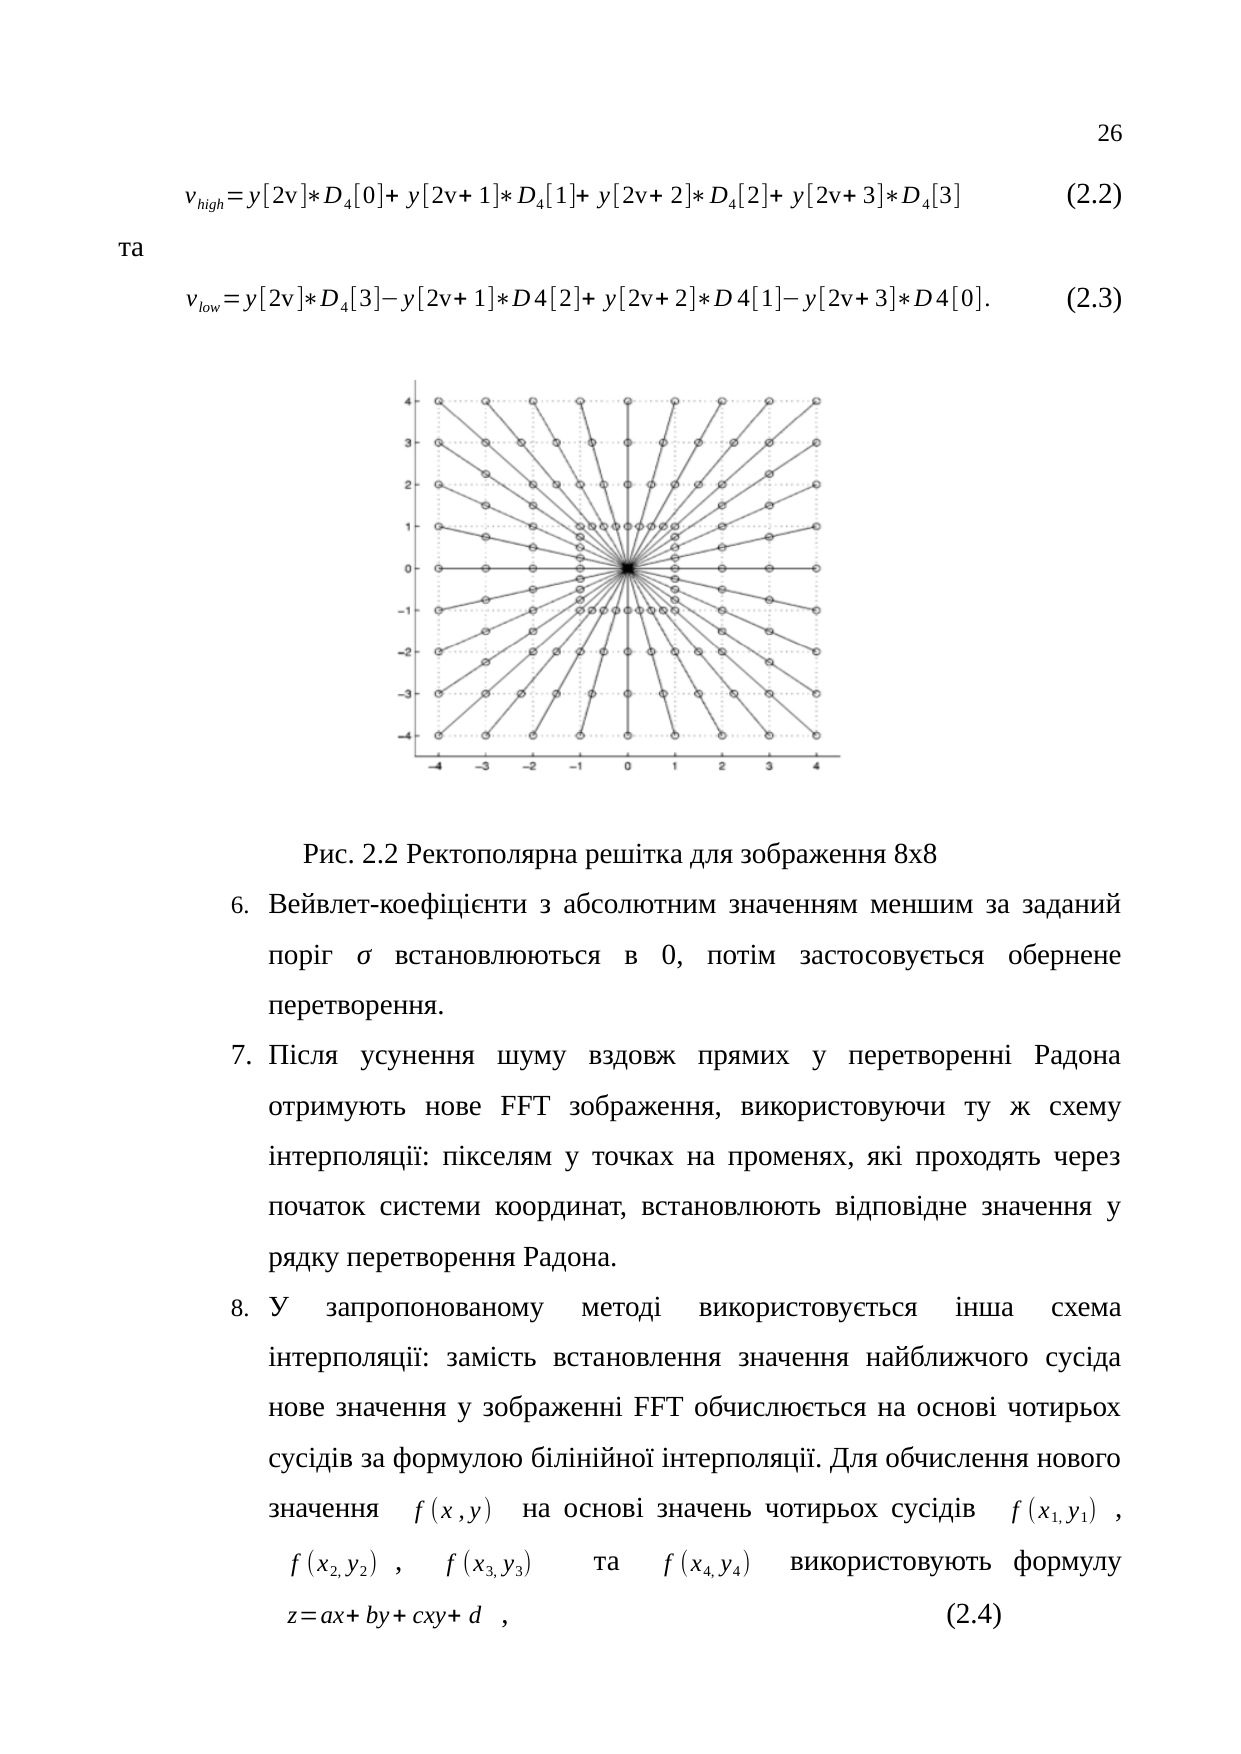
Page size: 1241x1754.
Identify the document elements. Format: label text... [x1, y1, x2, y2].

list У запропонованому методі використовується інша схема інтерполяції: замість встановлення значення найближчого сусіда нове значення у зображенні FFT обчислюється на основі чотирьох сусідів за формулою білінійної інтерполяції. Для обчислення нового значення на основі значень чотирьох сусідів , , та використовують формулу , (2.4) [231, 1289, 1122, 1630]
text (2.2) [118, 176, 1122, 213]
picture [376, 361, 864, 780]
list Вейвлет-коефіцієнти з абсолютним значенням меншим за заданий поріг σ встановлюються в 0, потім застосовується обернене перетворення. [231, 886, 1122, 1021]
list Після усунення шуму вздовж прямих у перетворенні Радона отримують нове FFT зображення, використовуючи ту ж схему інтерполяції: пікселям у точках на променях, які проходять через початок системи координат, встановлюють відповідне значення у рядку перетворення Радона. [231, 1037, 1122, 1272]
text та [118, 229, 1122, 263]
text Рис. 2.2 Ректополярна решітка для зображення 8х8 [118, 836, 1122, 870]
text (2.3) [118, 280, 1122, 316]
